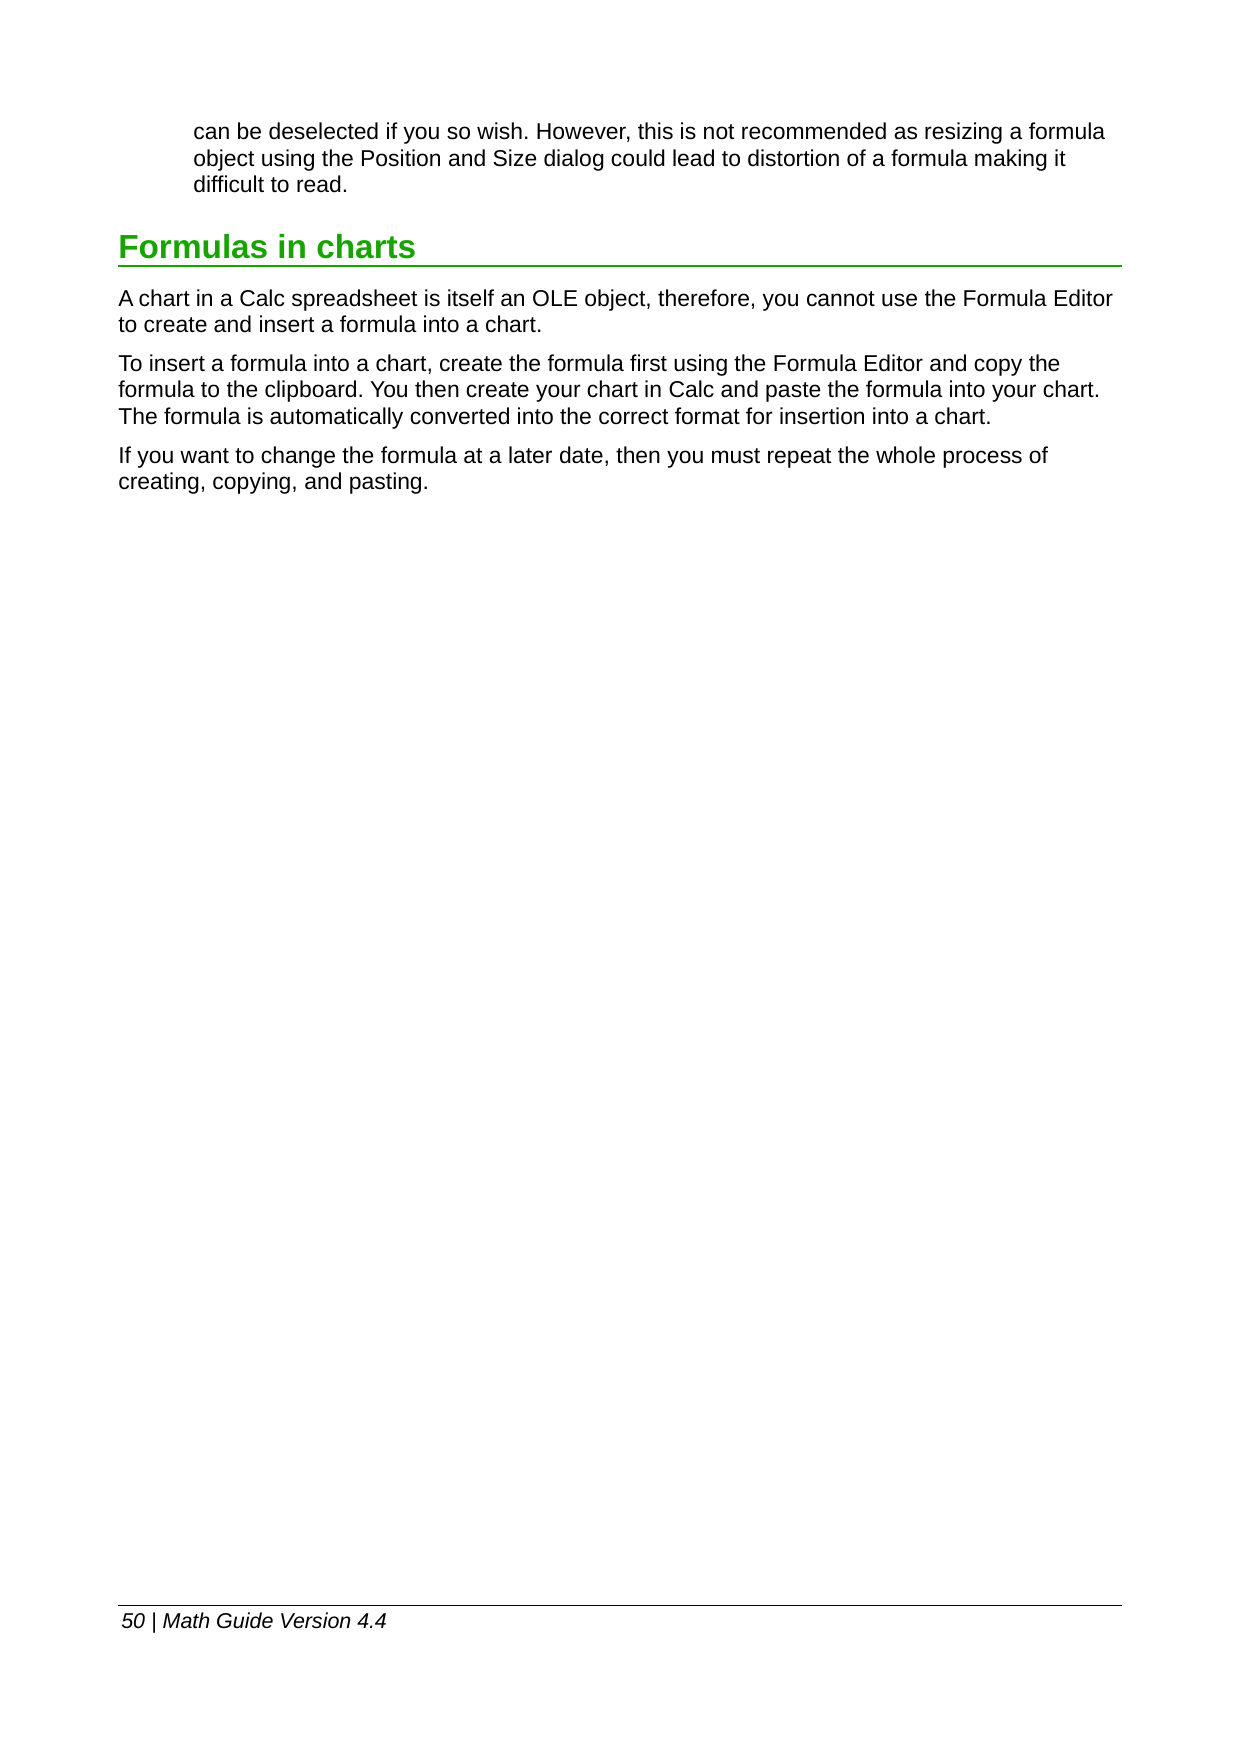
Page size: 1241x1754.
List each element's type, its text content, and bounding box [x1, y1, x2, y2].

list can be deselected if you so wish. However, this is not recommended as resizing a formula object using the Position and Size dialog could lead to distortion of a formula making it difficult to read. [156, 118, 1122, 197]
text A chart in a Calc spreadsheet is itself an OLE object, therefore, you cannot use the Formula Editor to create and insert a formula into a chart. [118, 285, 1122, 338]
subtitle Formulas in charts [118, 227, 1122, 265]
text If you want to change the formula at a later date, then you must repeat the whole process of creating, copying, and pasting. [118, 442, 1122, 494]
text To insert a formula into a chart, create the formula first using the Formula Editor and copy the formula to the clipboard. You then create your chart in Calc and paste the formula into your chart. The formula is automatically converted into the correct format for insertion into a chart. [118, 350, 1122, 429]
